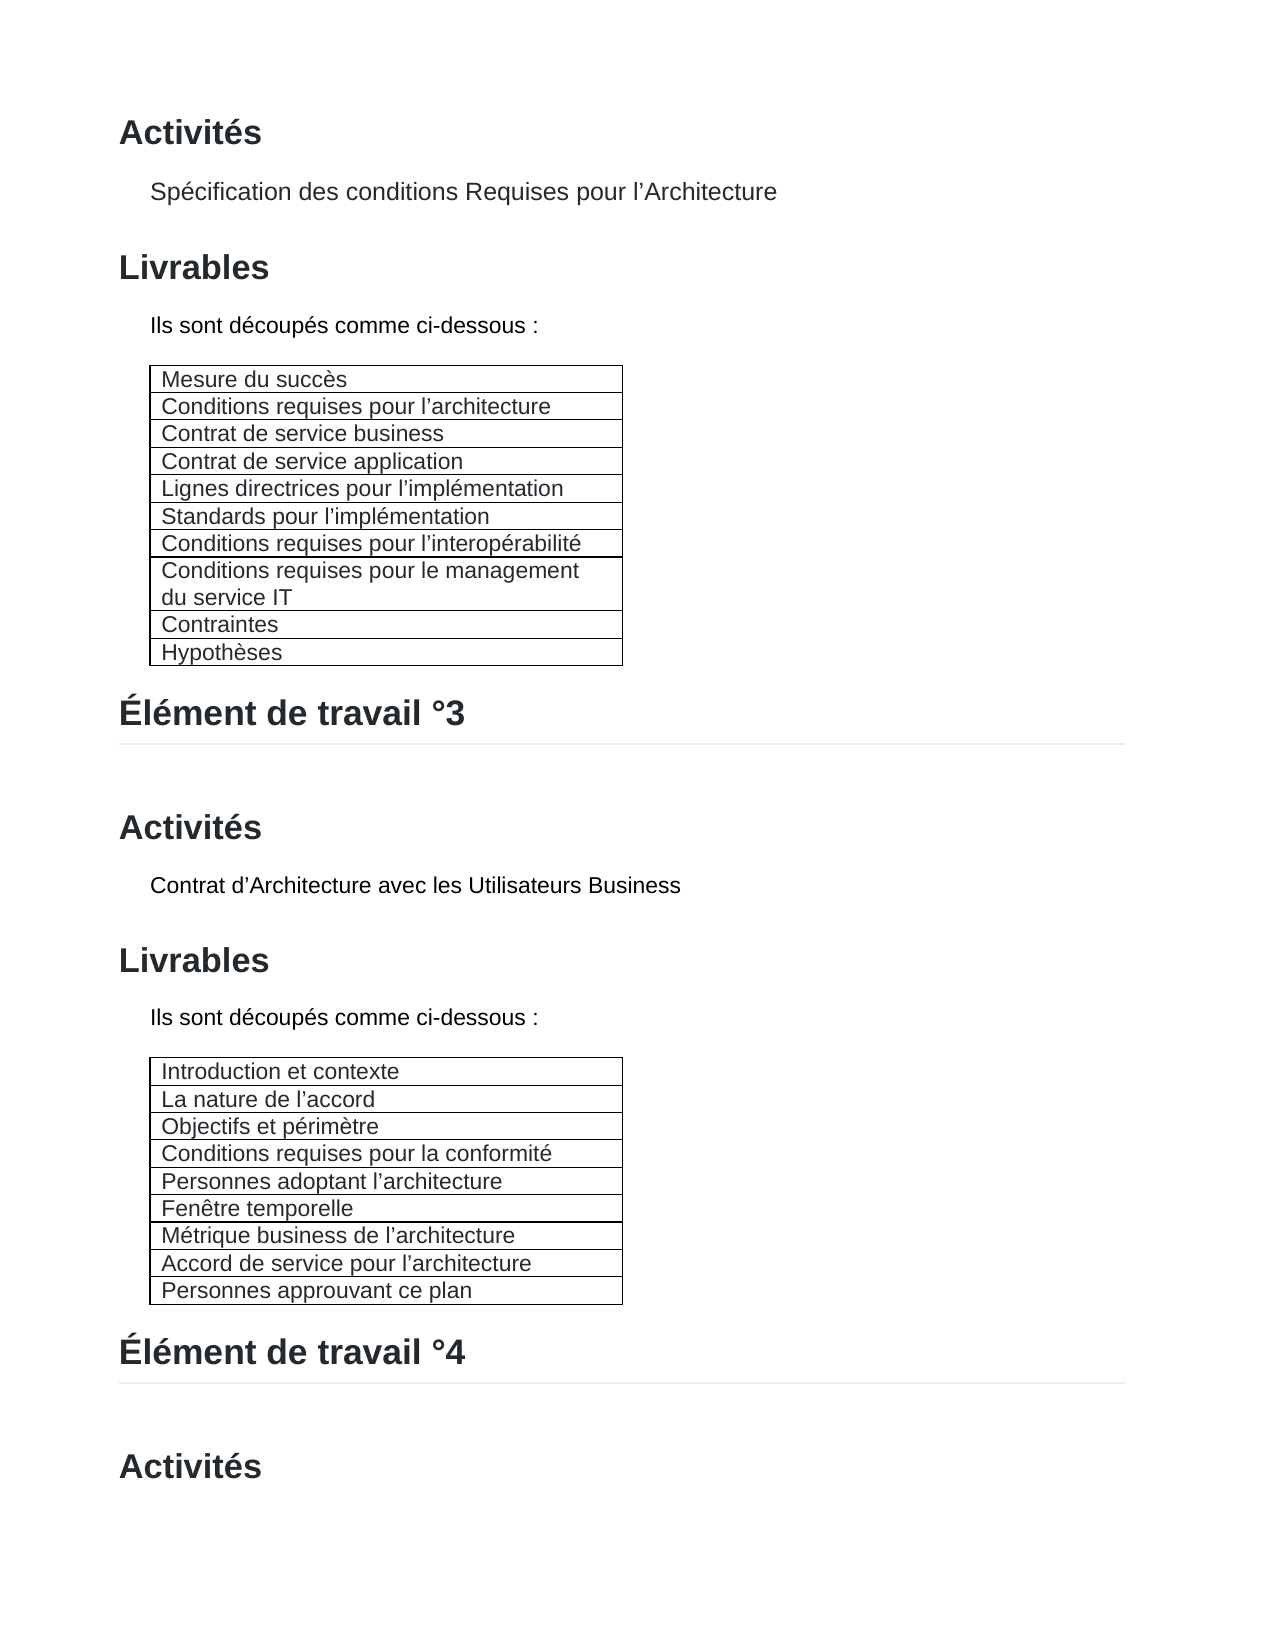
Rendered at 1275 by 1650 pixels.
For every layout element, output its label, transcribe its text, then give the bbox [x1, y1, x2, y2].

text Contrat d’Architecture avec les Utilisateurs Business [150, 872, 1125, 898]
table_cell Conditions requises pour l’interopérabilité [151, 530, 622, 556]
subtitle Activités [119, 807, 1125, 847]
table_cell Conditions requises pour la conformité [151, 1140, 622, 1167]
table_cell Métrique business de l’architecture [151, 1223, 622, 1249]
subtitle Activités [119, 112, 1125, 152]
table_cell Contrat de service application [151, 448, 622, 474]
text Ils sont découpés comme ci-dessous : [150, 312, 1125, 338]
table_cell Lignes directrices pour l’implémentation [151, 475, 622, 502]
table_cell Contraintes [151, 611, 622, 637]
table_cell Fenêtre temporelle [151, 1195, 622, 1221]
table_cell Accord de service pour l’architecture [151, 1250, 622, 1276]
table_cell Contrat de service business [151, 420, 622, 447]
subtitle Activités [119, 1446, 1125, 1486]
subtitle Élément de travail °4 [119, 1331, 1125, 1382]
table_header Introduction et contexte [151, 1058, 622, 1084]
table_cell Personnes approuvant ce plan [151, 1277, 622, 1304]
table_cell Personnes adoptant l’architecture [151, 1168, 622, 1194]
text Spécification des conditions Requises pour l’Architecture [150, 177, 1125, 206]
table_cell Hypothèses [151, 639, 622, 665]
subtitle Élément de travail °3 [119, 692, 1125, 743]
table_cell Objectifs et périmètre [151, 1113, 622, 1139]
text Ils sont découpés comme ci-dessous : [150, 1004, 1125, 1031]
table_header Mesure du succès [151, 366, 622, 392]
subtitle Livrables [119, 247, 1125, 287]
subtitle Livrables [119, 940, 1125, 979]
table_cell Standards pour l’implémentation [151, 503, 622, 529]
table_cell Conditions requises pour le management du service IT [151, 558, 622, 610]
